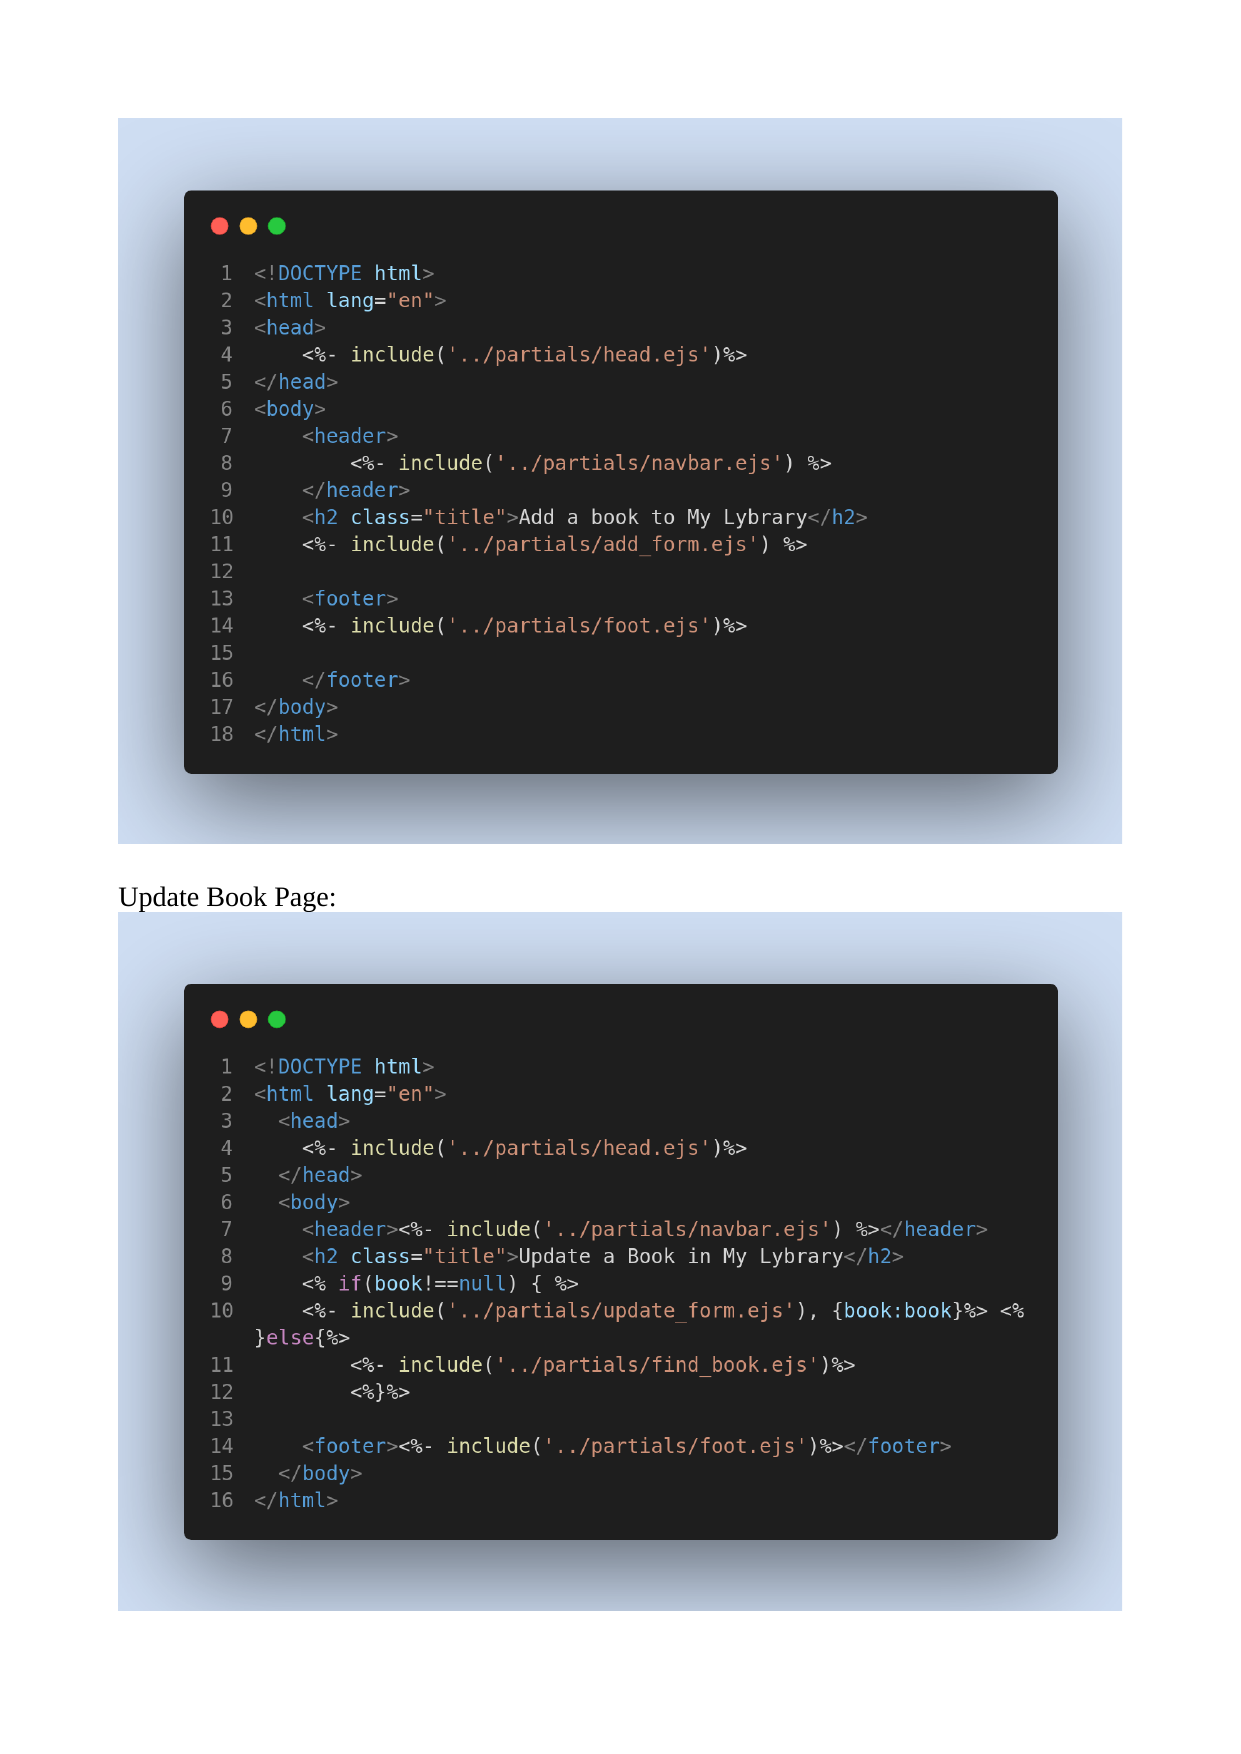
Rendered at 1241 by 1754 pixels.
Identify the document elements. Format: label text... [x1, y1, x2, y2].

text Update Book Page: [118, 880, 1122, 912]
picture [118, 118, 1123, 844]
picture [118, 912, 1123, 1611]
